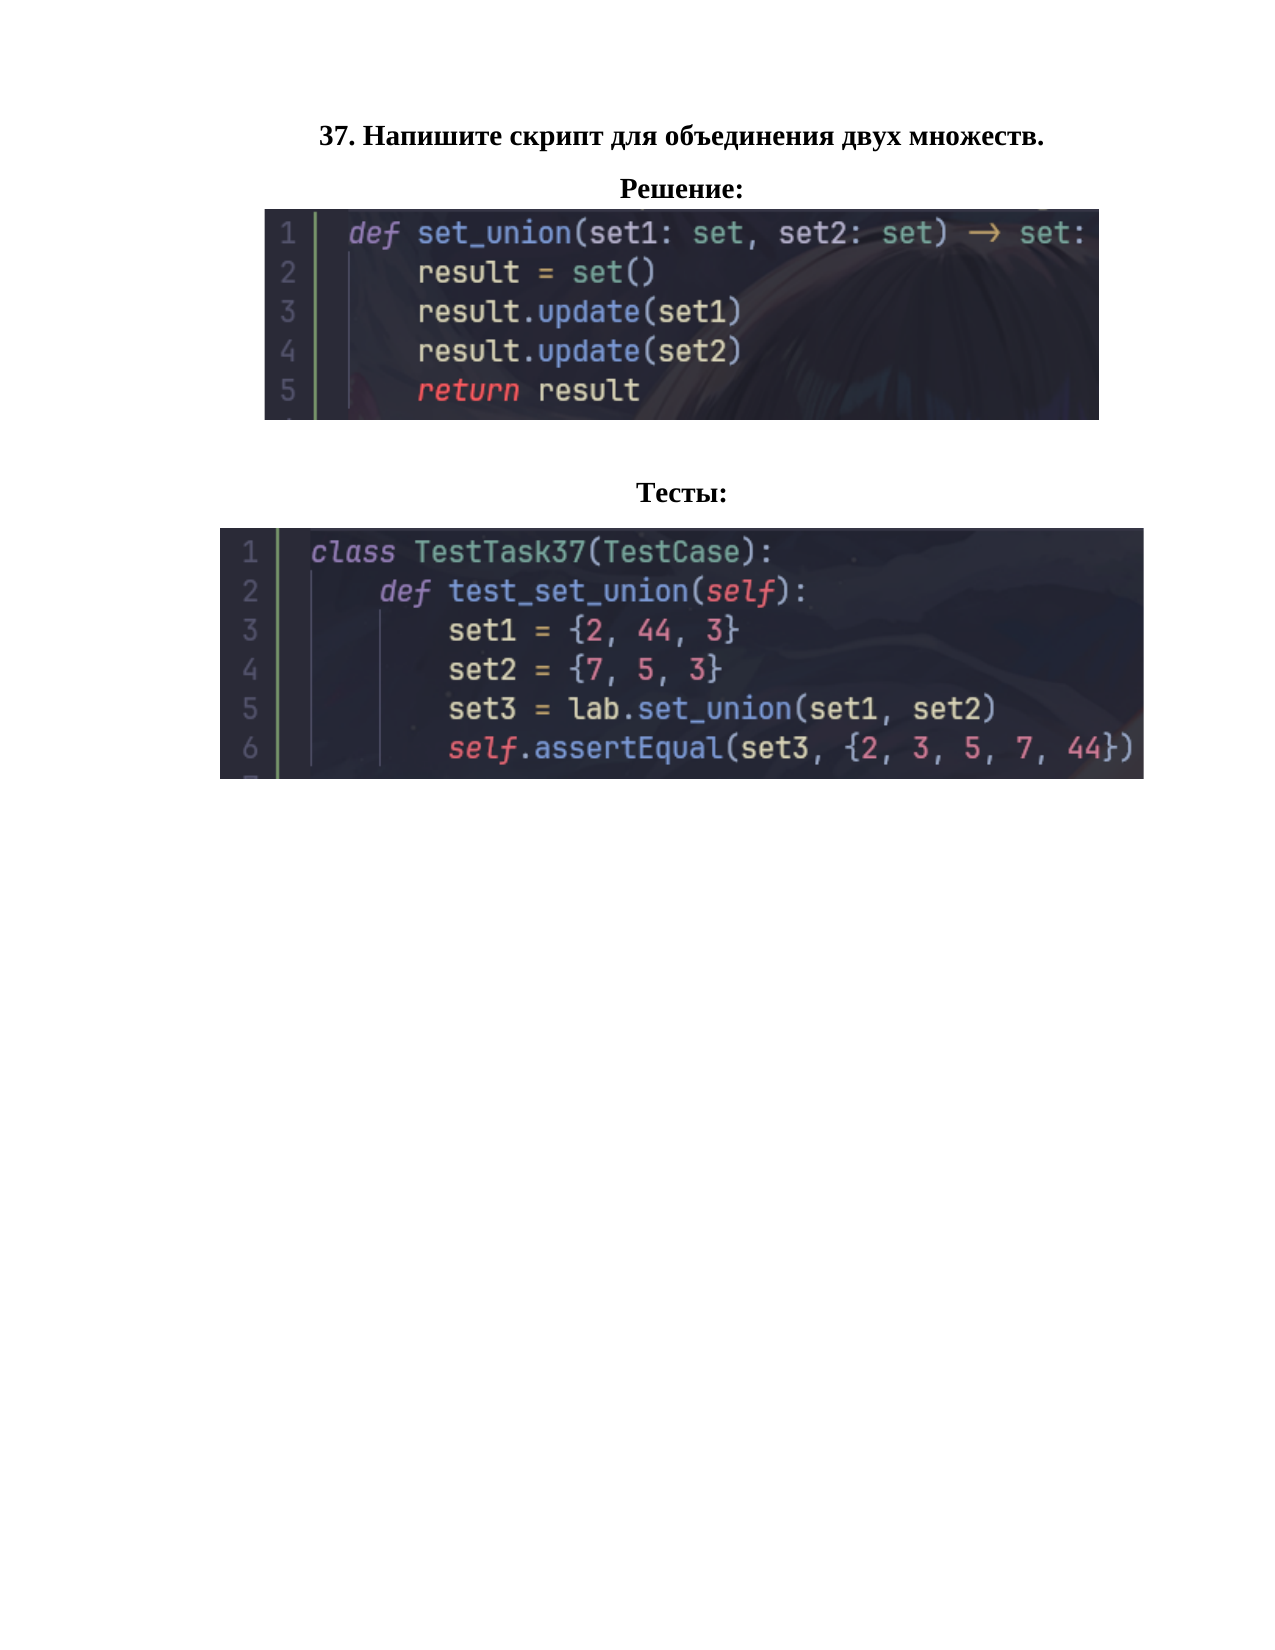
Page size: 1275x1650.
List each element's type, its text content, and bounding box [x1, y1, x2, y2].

picture [220, 528, 1144, 779]
text Решение: [177, 171, 1186, 205]
text 37. Напишите скрипт для объединения двух множеств. [177, 118, 1186, 152]
picture [264, 209, 1099, 420]
text Тесты: [177, 475, 1186, 509]
